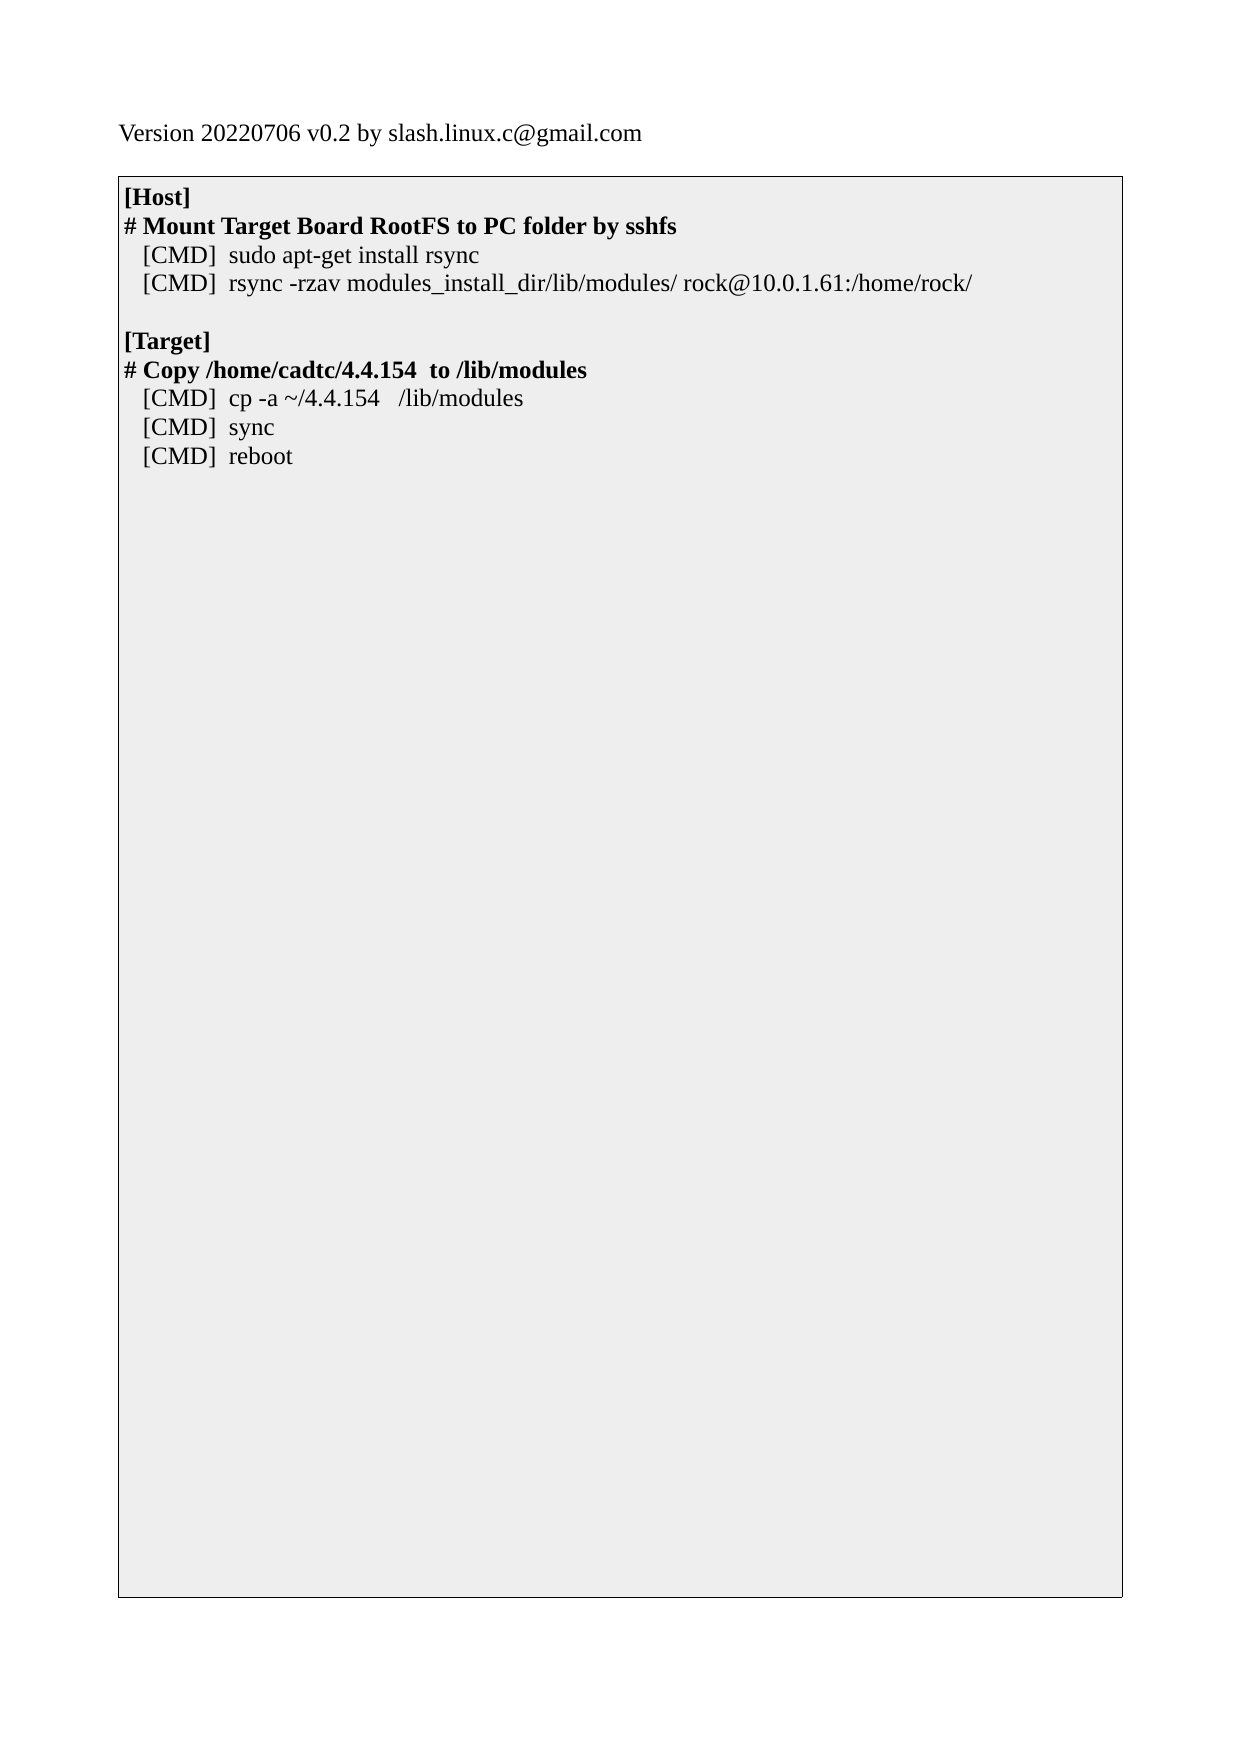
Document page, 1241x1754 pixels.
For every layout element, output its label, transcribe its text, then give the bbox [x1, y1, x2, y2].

table_cell [Host] # Mount Target Board RootFS to PC folder by sshfs [CMD] sudo apt-get install rsync [CMD] rsync -rzav modules_install_dir/lib/modules/ rock@10.0.1.61:/home/rock/ [Target] # Copy /home/cadtc/4.4.154 to /lib/modules [CMD] cp -a ~/4.4.154 /lib/modules [CMD] sync [CMD] reboot [119, 177, 1122, 1597]
